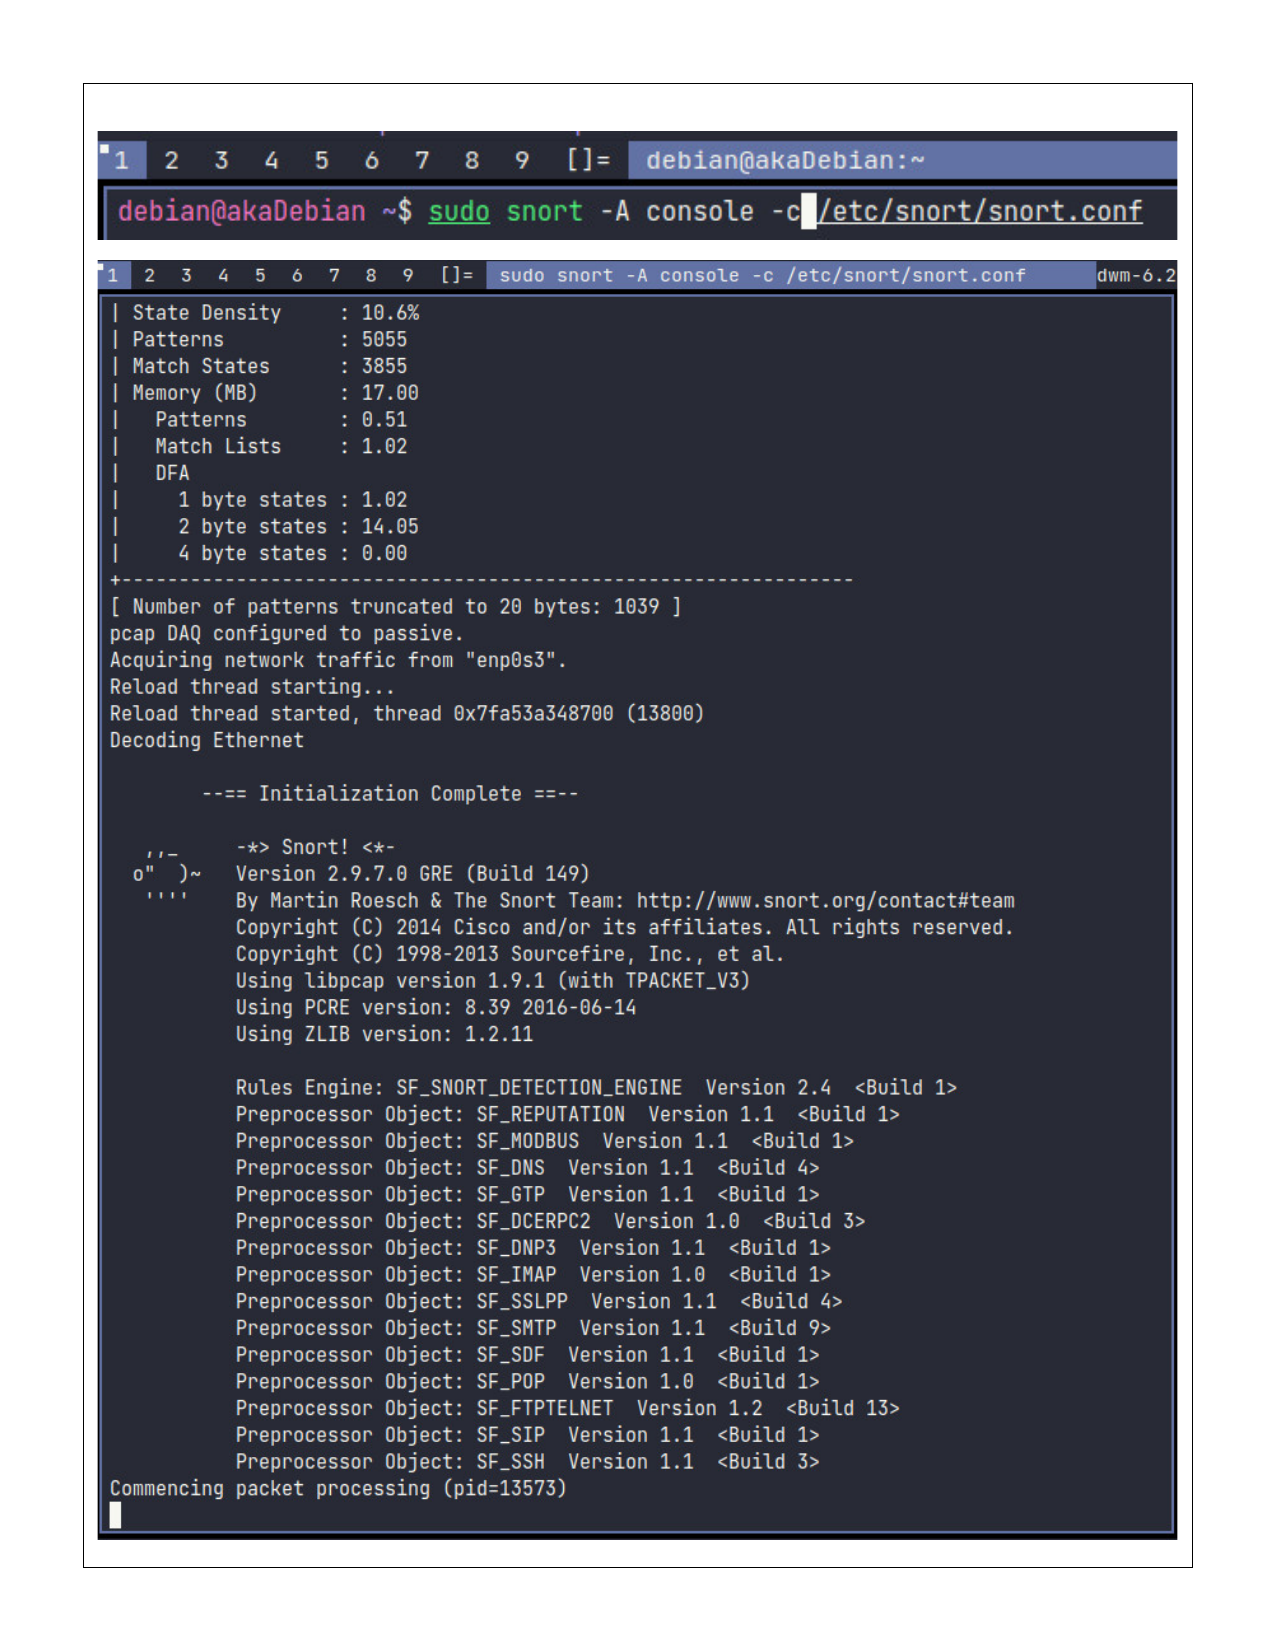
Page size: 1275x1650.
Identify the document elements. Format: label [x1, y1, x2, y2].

picture [97, 260, 1178, 1540]
picture [97, 131, 1178, 240]
